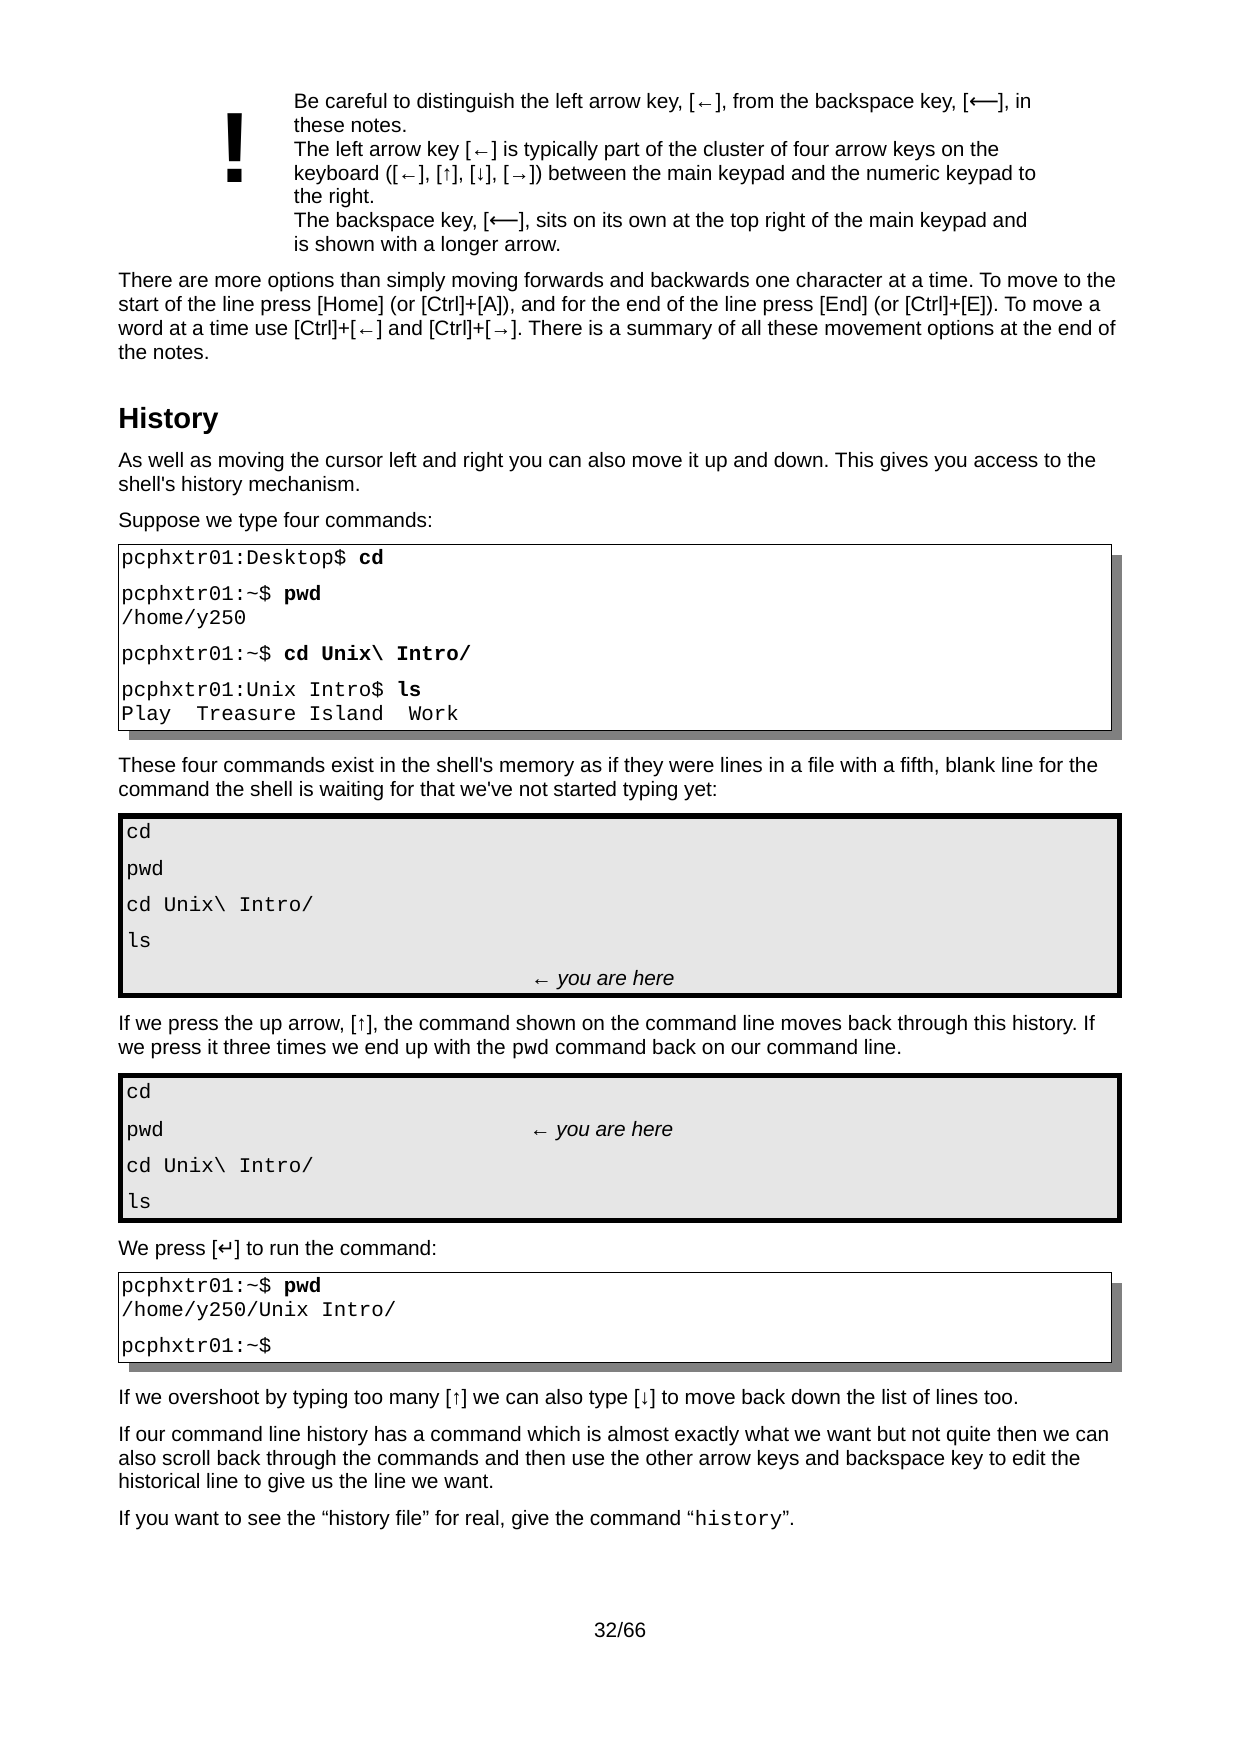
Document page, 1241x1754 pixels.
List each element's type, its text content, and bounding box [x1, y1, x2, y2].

text If our command line history has a command which is almost exactly what we want but not quite then we can also scroll back through the commands and then use the other arrow keys and backspace key to edit the historical line to give us the line we want. [118, 1421, 1122, 1493]
text pcphxtr01:~$ [119, 1332, 1111, 1362]
text cd Unix\ Intro/ [123, 886, 1117, 917]
text Suppose we type four commands: [118, 508, 1122, 532]
text If you want to see the “history file” for real, give the command “history”. [118, 1506, 1122, 1532]
text pcphxtr01:~$ pwd /home/y250 [119, 580, 1111, 631]
text cd Unix\ Intro/ [123, 1147, 1117, 1179]
text pwd [123, 849, 1117, 881]
text pcphxtr01:~$ pwd /home/y250/Unix Intro/ [119, 1273, 1111, 1323]
text ← you are here [123, 958, 1117, 993]
text These four commands exist in the shell's memory as if they were lines in a file with a fifth, blank line for the command the shell is waiting for that we've not started typing yet: [118, 753, 1122, 801]
text As well as moving the cursor left and right you can also move it up and down. This gives you access to the shell's history mechanism. [118, 447, 1122, 495]
text If we overshoot by typing too many [↑] we can also type [↓] to move back down the list of lines too. [118, 1385, 1122, 1409]
text pcphxtr01:Desktop$ cd [119, 545, 1111, 571]
text We press [↵] to run the command: [118, 1236, 1122, 1260]
text If we press the up arrow, [↑], the command shown on the command line moves back through this history. If we press it three times we end up with the pwd command back on our command line. [118, 1011, 1122, 1060]
subtitle History [118, 401, 1122, 435]
text There are more options than simply moving forwards and backwards one character at a time. To move to the start of the line press [Home] (or [Ctrl]+[A]), and for the end of the line press [End] (or [Ctrl]+[E]). To move a word at a time use [Ctrl]+[←] and [Ctrl]+[→]. There is a summary of all these movement options at the end of the notes. [118, 268, 1122, 364]
text pcphxtr01:~$ cd Unix\ Intro/ [119, 640, 1111, 667]
text pcphxtr01:Unix Intro$ ls Play Treasure Island Work [119, 676, 1111, 730]
text ls [123, 922, 1117, 953]
text cd [123, 1078, 1117, 1104]
text cd [123, 819, 1117, 845]
table_header ! [177, 89, 294, 256]
text pwd ← you are here [123, 1109, 1117, 1143]
table_header Be careful to distinguish the left arrow key, [←], from the backspace key, [⟵], in these notes. The left arrow key [←] is typically part of the cluster of four arrow keys on the keyboard ([←], [↑], [↓], [→]) between the main keypad and the numeric keypad to the right. The backspace key, [⟵], sits on its own at the top right of the main keypad and is shown with a longer arrow. [294, 89, 1048, 256]
text ls [123, 1183, 1117, 1218]
